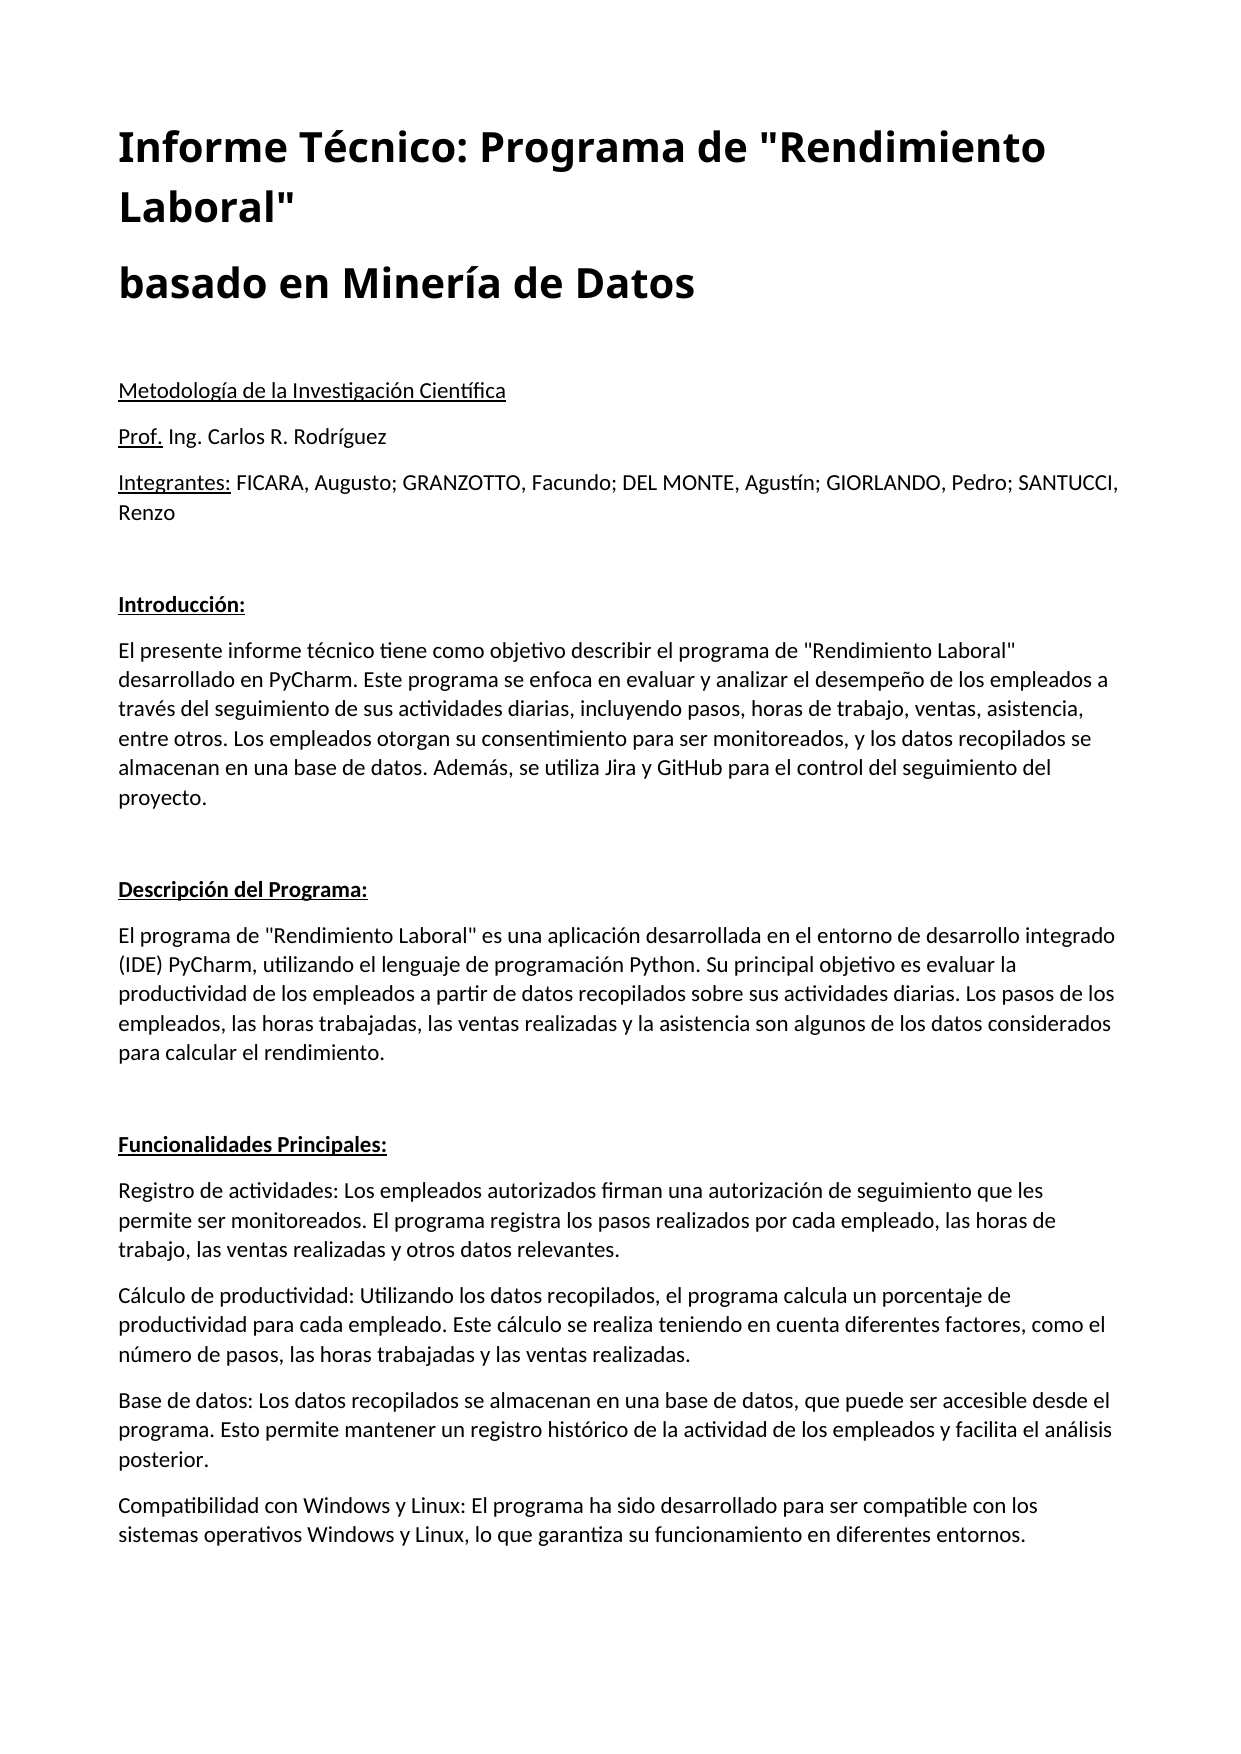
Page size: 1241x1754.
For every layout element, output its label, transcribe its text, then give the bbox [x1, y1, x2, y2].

text Prof. Ing. Carlos R. Rodríguez [118, 422, 1122, 450]
text El programa de "Rendimiento Laboral" es una aplicación desarrollada en el entorno de desarrollo integrado (IDE) PyCharm, utilizando el lenguaje de programación Python. Su principal objetivo es evaluar la productividad de los empleados a partir de datos recopilados sobre sus actividades diarias. Los pasos de los empleados, las horas trabajadas, las ventas realizadas y la asistencia son algunos de los datos considerados para calcular el rendimiento. [118, 921, 1122, 1066]
text basado en Minería de Datos [118, 254, 1122, 311]
text Cálculo de productividad: Utilizando los datos recopilados, el programa calcula un porcentaje de productividad para cada empleado. Este cálculo se realiza teniendo en cuenta diferentes factores, como el número de pasos, las horas trabajadas y las ventas realizadas. [118, 1281, 1122, 1368]
text El presente informe técnico tiene como objetivo describir el programa de "Rendimiento Laboral" desarrollado en PyCharm. Este programa se enfoca en evaluar y analizar el desempeño de los empleados a través del seguimiento de sus actividades diarias, incluyendo pasos, horas de trabajo, ventas, asistencia, entre otros. Los empleados otorgan su consentimiento para ser monitoreados, y los datos recopilados se almacenan en una base de datos. Además, se utiliza Jira y GitHub para el control del seguimiento del proyecto. [118, 636, 1122, 811]
text Descripción del Programa: [118, 875, 1122, 903]
text Informe Técnico: Programa de "Rendimiento Laboral" [118, 118, 1122, 234]
text Integrantes: FICARA, Augusto; GRANZOTTO, Facundo; DEL MONTE, Agustín; GIORLANDO, Pedro; SANTUCCI, Renzo [118, 468, 1122, 526]
text Metodología de la Investigación Científica [118, 376, 1122, 404]
text Compatibilidad con Windows y Linux: El programa ha sido desarrollado para ser compatible con los sistemas operativos Windows y Linux, lo que garantiza su funcionamiento en diferentes entornos. [118, 1491, 1122, 1548]
text Base de datos: Los datos recopilados se almacenan en una base de datos, que puede ser accesible desde el programa. Esto permite mantener un registro histórico de la actividad de los empleados y facilita el análisis posterior. [118, 1386, 1122, 1473]
text Registro de actividades: Los empleados autorizados firman una autorización de seguimiento que les permite ser monitoreados. El programa registra los pasos realizados por cada empleado, las horas de trabajo, las ventas realizadas y otros datos relevantes. [118, 1176, 1122, 1263]
text Introducción: [118, 590, 1122, 618]
text Funcionalidades Principales: [118, 1130, 1122, 1158]
